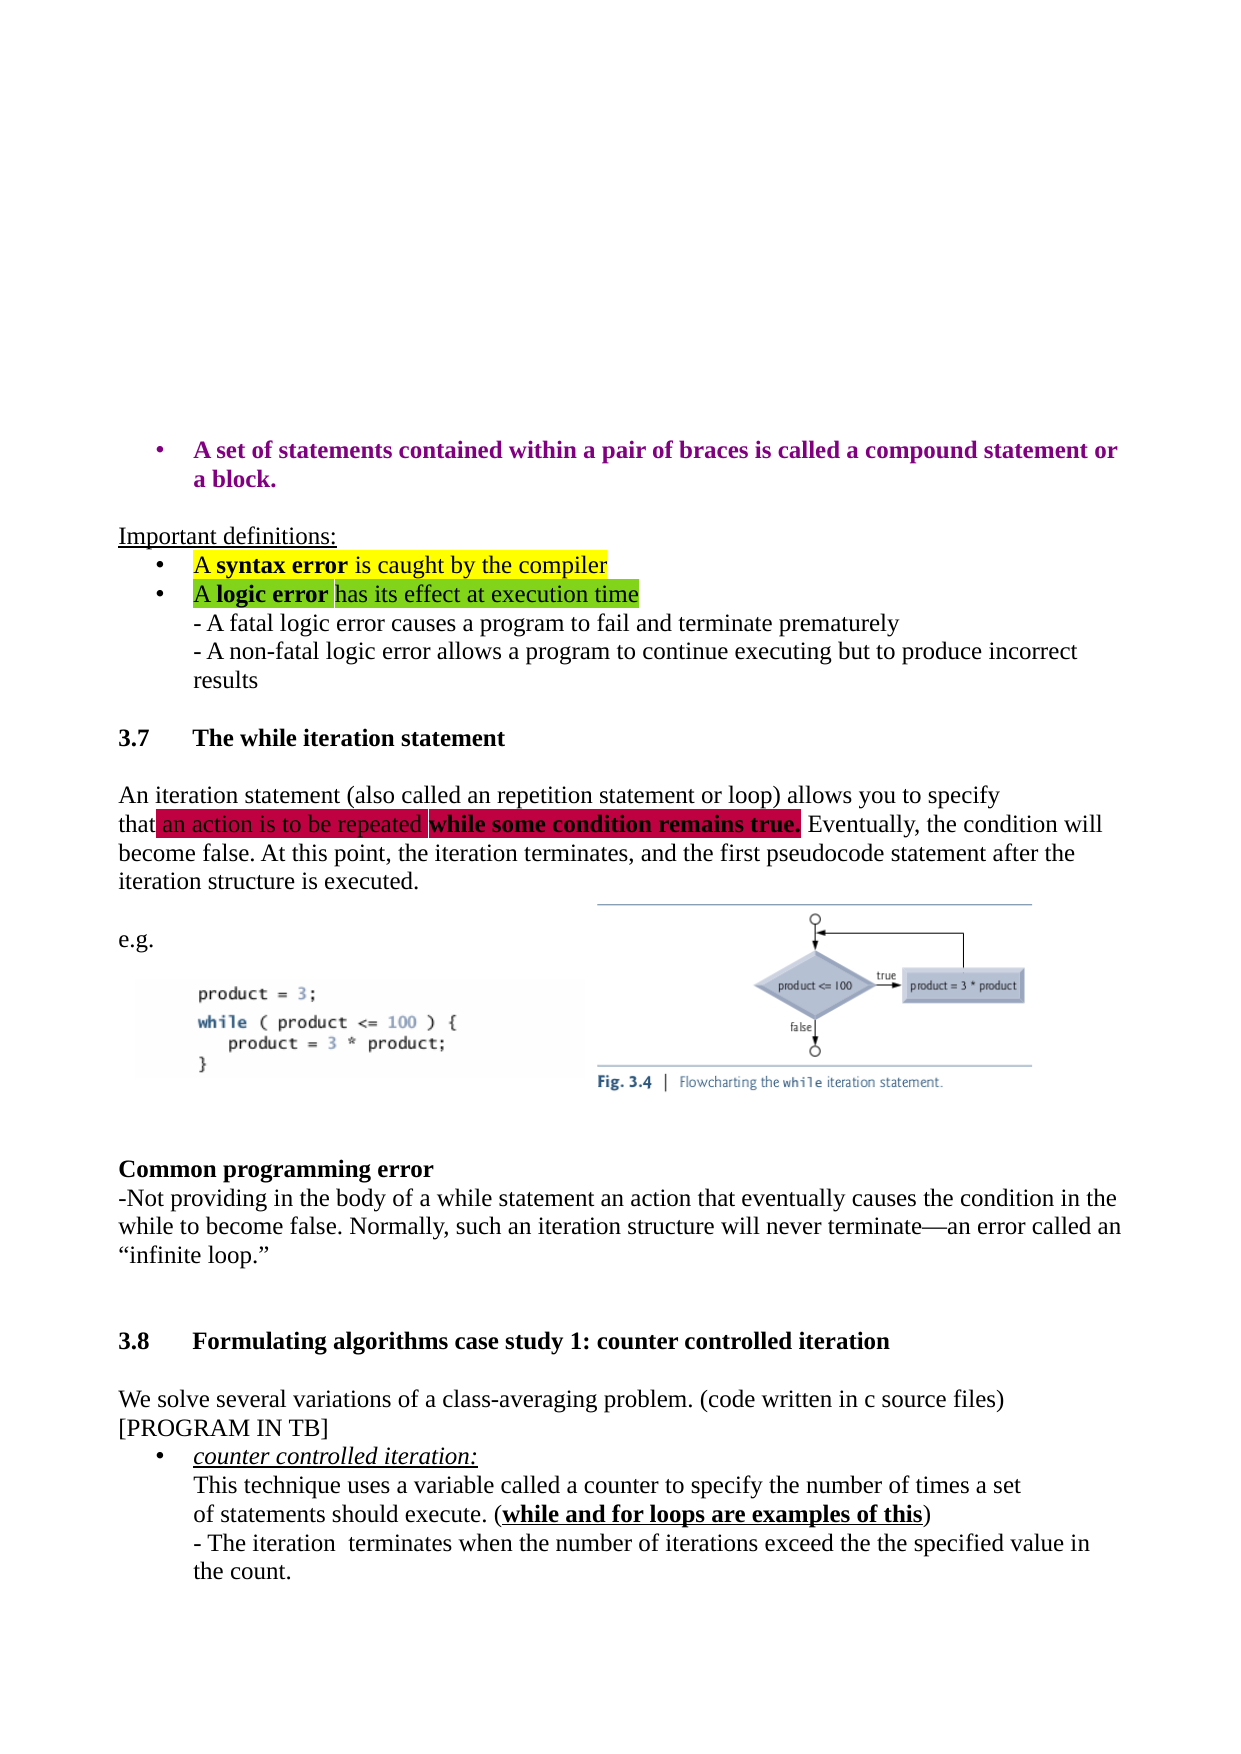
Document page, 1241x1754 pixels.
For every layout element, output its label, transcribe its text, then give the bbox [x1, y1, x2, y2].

list A syntax error is caught by the compiler [156, 550, 1122, 579]
picture [106, 959, 1033, 1106]
list - A fatal logic error causes a program to fail and terminate prematurely [156, 608, 1122, 636]
list of statements should execute. (while and for loops are examples of this) [156, 1499, 1122, 1528]
text 3.8 Formulating algorithms case study 1: counter controlled iteration [118, 1326, 1122, 1355]
text Common programming error [118, 1154, 1122, 1183]
text Important definitions: [118, 521, 1122, 550]
text We solve several variations of a class-averaging problem. (code written in c source files) [118, 1384, 1122, 1413]
list A set of statements contained within a pair of braces is called a compound statement or a block. [156, 435, 1122, 493]
list A logic error has its effect at execution time [156, 579, 1122, 608]
list - A non-fatal logic error allows a program to continue executing but to produce incorrect results [156, 636, 1122, 694]
text An iteration statement (also called an repetition statement or loop) allows you to specify [118, 780, 1122, 809]
text -Not providing in the body of a while statement an action that eventually causes the condition in the while to become false. Normally, such an iteration structure will never terminate—an error called an “infinite loop.” [118, 1183, 1122, 1269]
list - The iteration terminates when the number of iterations exceed the the specified value in the count. [156, 1528, 1122, 1585]
text that an action is to be repeated while some condition remains true. Eventually, the condition will become false. At this point, the iteration terminates, and the first pseudocode statement after the iteration structure is executed. [118, 809, 1122, 895]
text [PROGRAM IN TB] [118, 1413, 1122, 1441]
list This technique uses a variable called a counter to specify the number of times a set [156, 1470, 1122, 1499]
text 3.7 The while iteration statement [118, 723, 1122, 751]
list counter controlled iteration: [156, 1441, 1122, 1470]
text e.g. [118, 924, 1122, 953]
